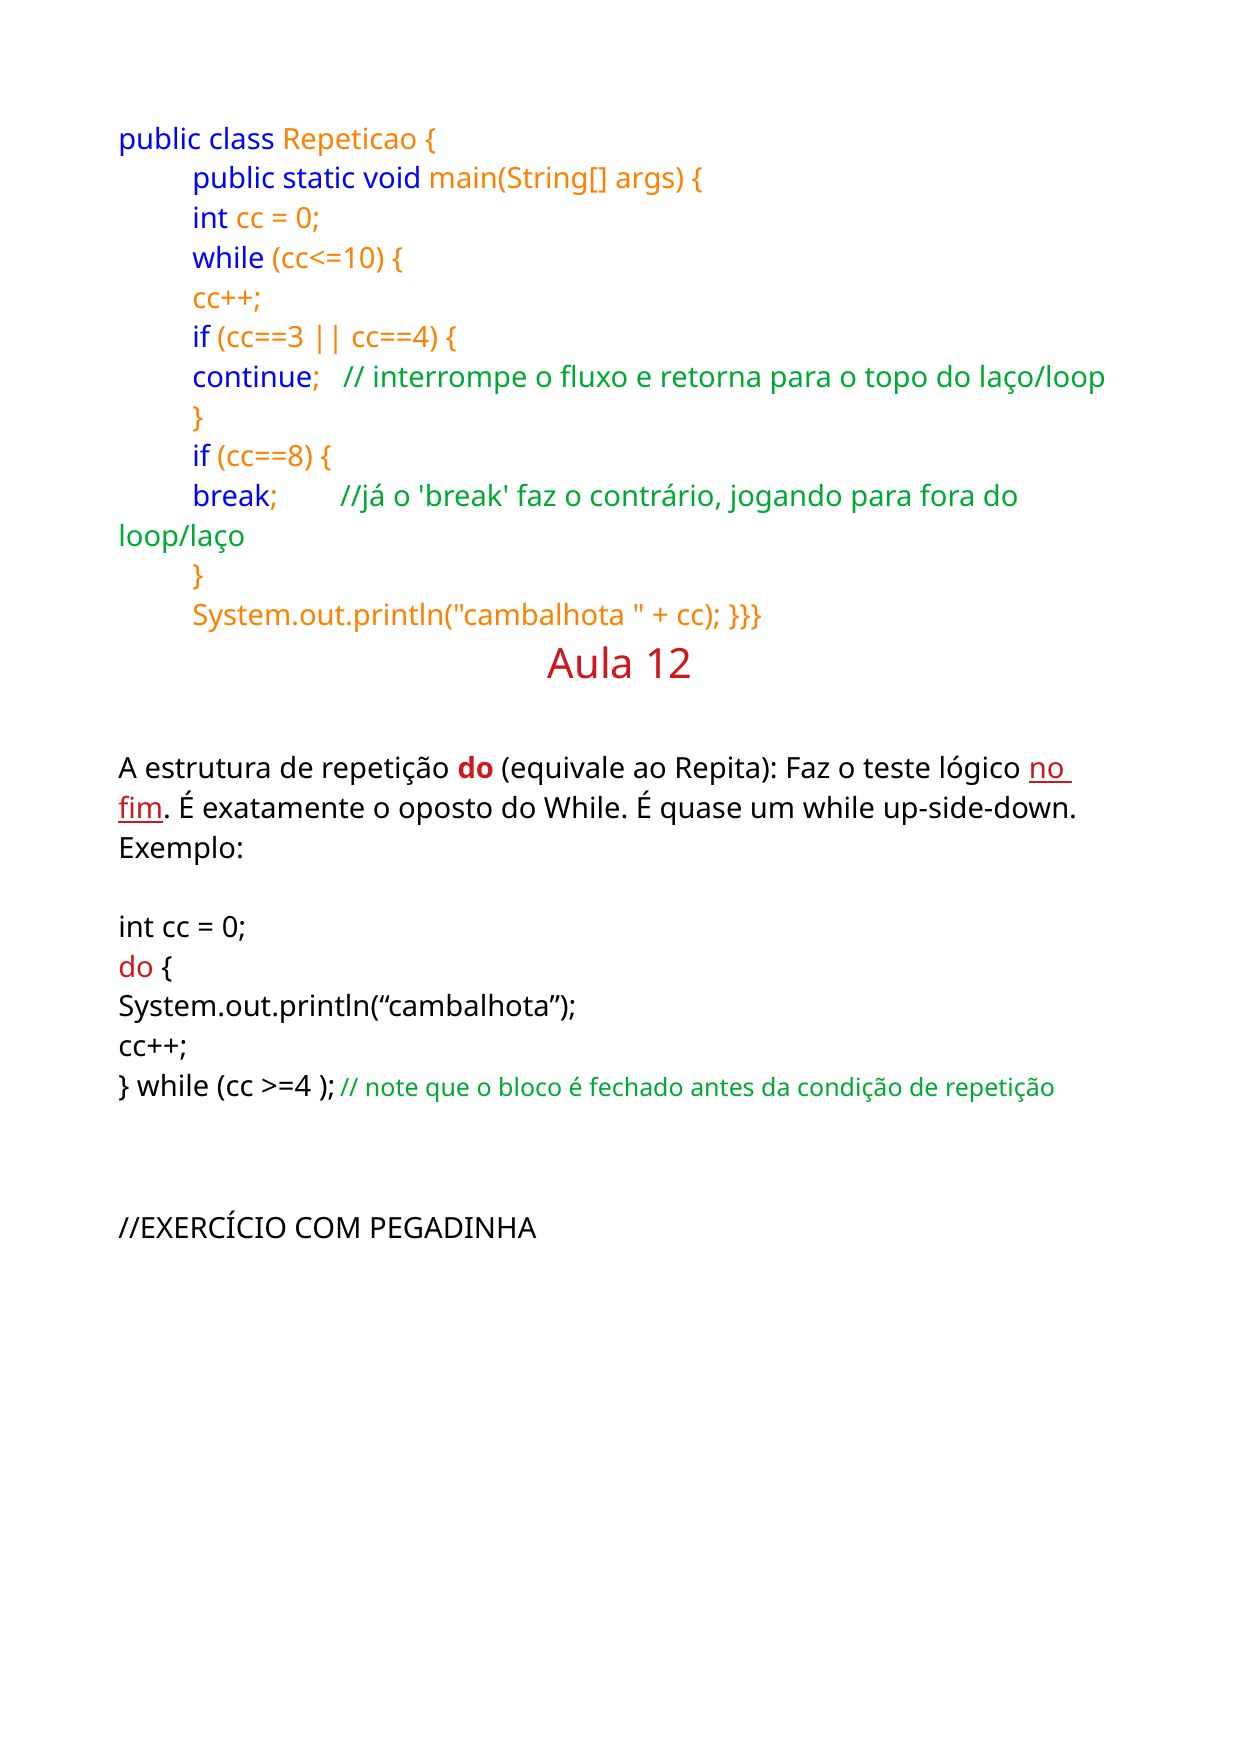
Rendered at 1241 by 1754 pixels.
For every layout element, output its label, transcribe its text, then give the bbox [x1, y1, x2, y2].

text int cc = 0; [118, 197, 1122, 237]
text do { [118, 946, 1122, 986]
text public class Repeticao { [118, 118, 1122, 158]
text } [118, 555, 1122, 594]
text cc++; [118, 277, 1122, 317]
text public static void main(String[] args) { [118, 158, 1122, 197]
text if (cc==8) { [118, 436, 1122, 475]
text Aula 12 [118, 634, 1122, 691]
text break; //já o 'break' faz o contrário, jogando para fora do loop/laço [118, 475, 1122, 555]
text System.out.println(“cambalhota”); [118, 986, 1122, 1025]
text continue; // interrompe o fluxo e retorna para o topo do laço/loop [118, 356, 1122, 396]
text cc++; [118, 1025, 1122, 1065]
text if (cc==3 || cc==4) { [118, 317, 1122, 356]
text } [118, 396, 1122, 436]
text while (cc<=10) { [118, 237, 1122, 277]
text A estrutura de repetição do (equivale ao Repita): Faz o teste lógico no fim. É exatamente o oposto do While. É quase um while up-side-down. Exemplo: [118, 748, 1122, 867]
text //EXERCÍCIO COM PEGADINHA [118, 1207, 1122, 1247]
text System.out.println("cambalhota " + cc); }}} [118, 594, 1122, 634]
text int cc = 0; [118, 906, 1122, 946]
text } while (cc >=4 ); // note que o bloco é fechado antes da condição de repetição [118, 1065, 1122, 1105]
